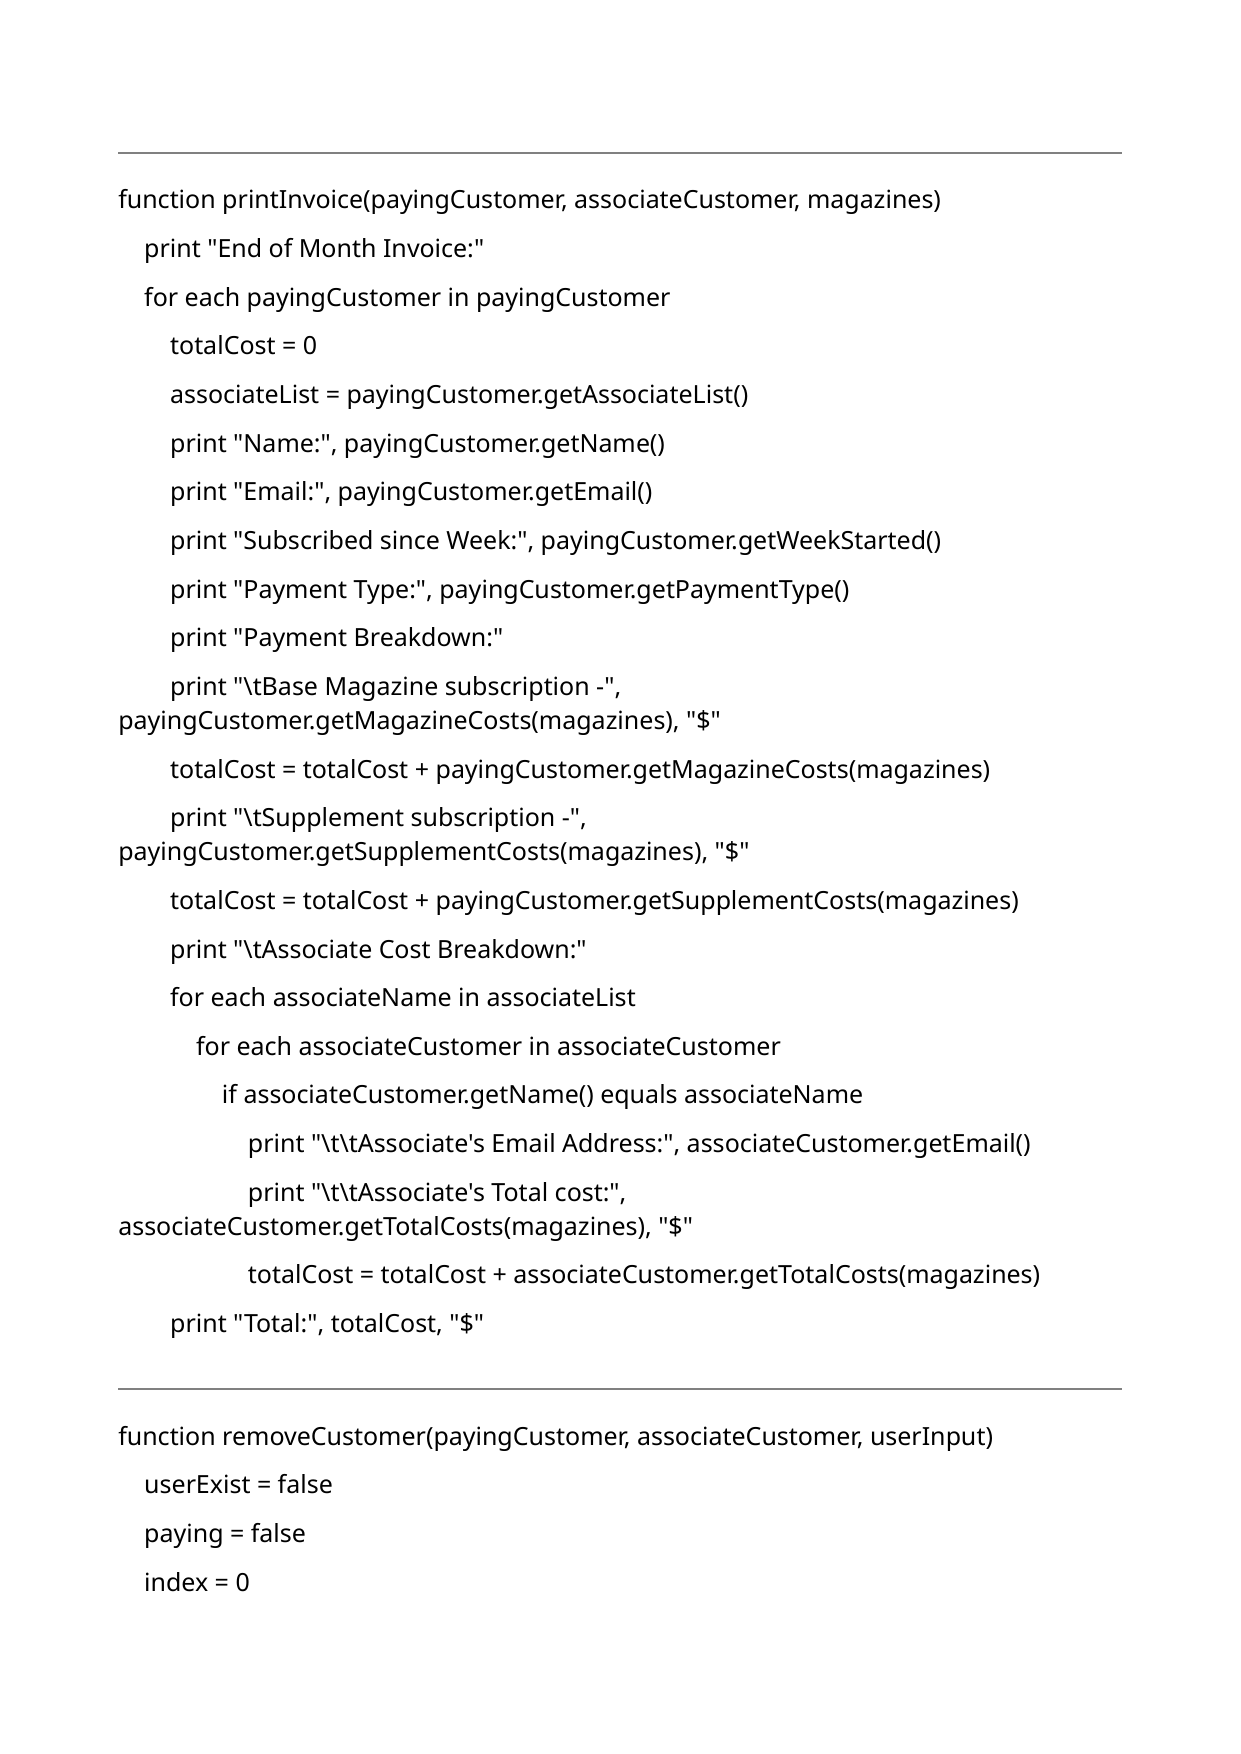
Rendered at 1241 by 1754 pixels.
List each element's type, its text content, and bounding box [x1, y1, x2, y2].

text print "Total:", totalCost, "$" [118, 1306, 1122, 1340]
text for each payingCustomer in payingCustomer [118, 279, 1122, 313]
text print "\t\tAssociate's Total cost:", associateCustomer.getTotalCosts(magazines), "$" [118, 1174, 1122, 1243]
text print "Name:", payingCustomer.getName() [118, 425, 1122, 459]
text totalCost = totalCost + associateCustomer.getTotalCosts(magazines) [118, 1257, 1122, 1291]
text print "Payment Breakdown:" [118, 620, 1122, 654]
text paying = false [118, 1516, 1122, 1550]
text function removeCustomer(payingCustomer, associateCustomer, userInput) [118, 1418, 1122, 1452]
text totalCost = totalCost + payingCustomer.getMagazineCosts(magazines) [118, 751, 1122, 785]
text for each associateCustomer in associateCustomer [118, 1028, 1122, 1063]
text totalCost = 0 [118, 328, 1122, 362]
text if associateCustomer.getName() equals associateName [118, 1077, 1122, 1111]
text print "End of Month Invoice:" [118, 231, 1122, 265]
text for each associateName in associateList [118, 980, 1122, 1014]
text associateList = payingCustomer.getAssociateList() [118, 377, 1122, 411]
text print "\tAssociate Cost Breakdown:" [118, 931, 1122, 965]
text function printInvoice(payingCustomer, associateCustomer, magazines) [118, 182, 1122, 216]
text print "\tSupplement subscription -", payingCustomer.getSupplementCosts(magazines), "$" [118, 800, 1122, 868]
text index = 0 [118, 1564, 1122, 1598]
text print "Subscribed since Week:", payingCustomer.getWeekStarted() [118, 523, 1122, 557]
text userExist = false [118, 1467, 1122, 1501]
text print "\t\tAssociate's Email Address:", associateCustomer.getEmail() [118, 1126, 1122, 1160]
text print "\tBase Magazine subscription -", payingCustomer.getMagazineCosts(magazines), "$" [118, 668, 1122, 737]
text totalCost = totalCost + payingCustomer.getSupplementCosts(magazines) [118, 883, 1122, 917]
text print "Payment Type:", payingCustomer.getPaymentType() [118, 571, 1122, 605]
text print "Email:", payingCustomer.getEmail() [118, 474, 1122, 508]
